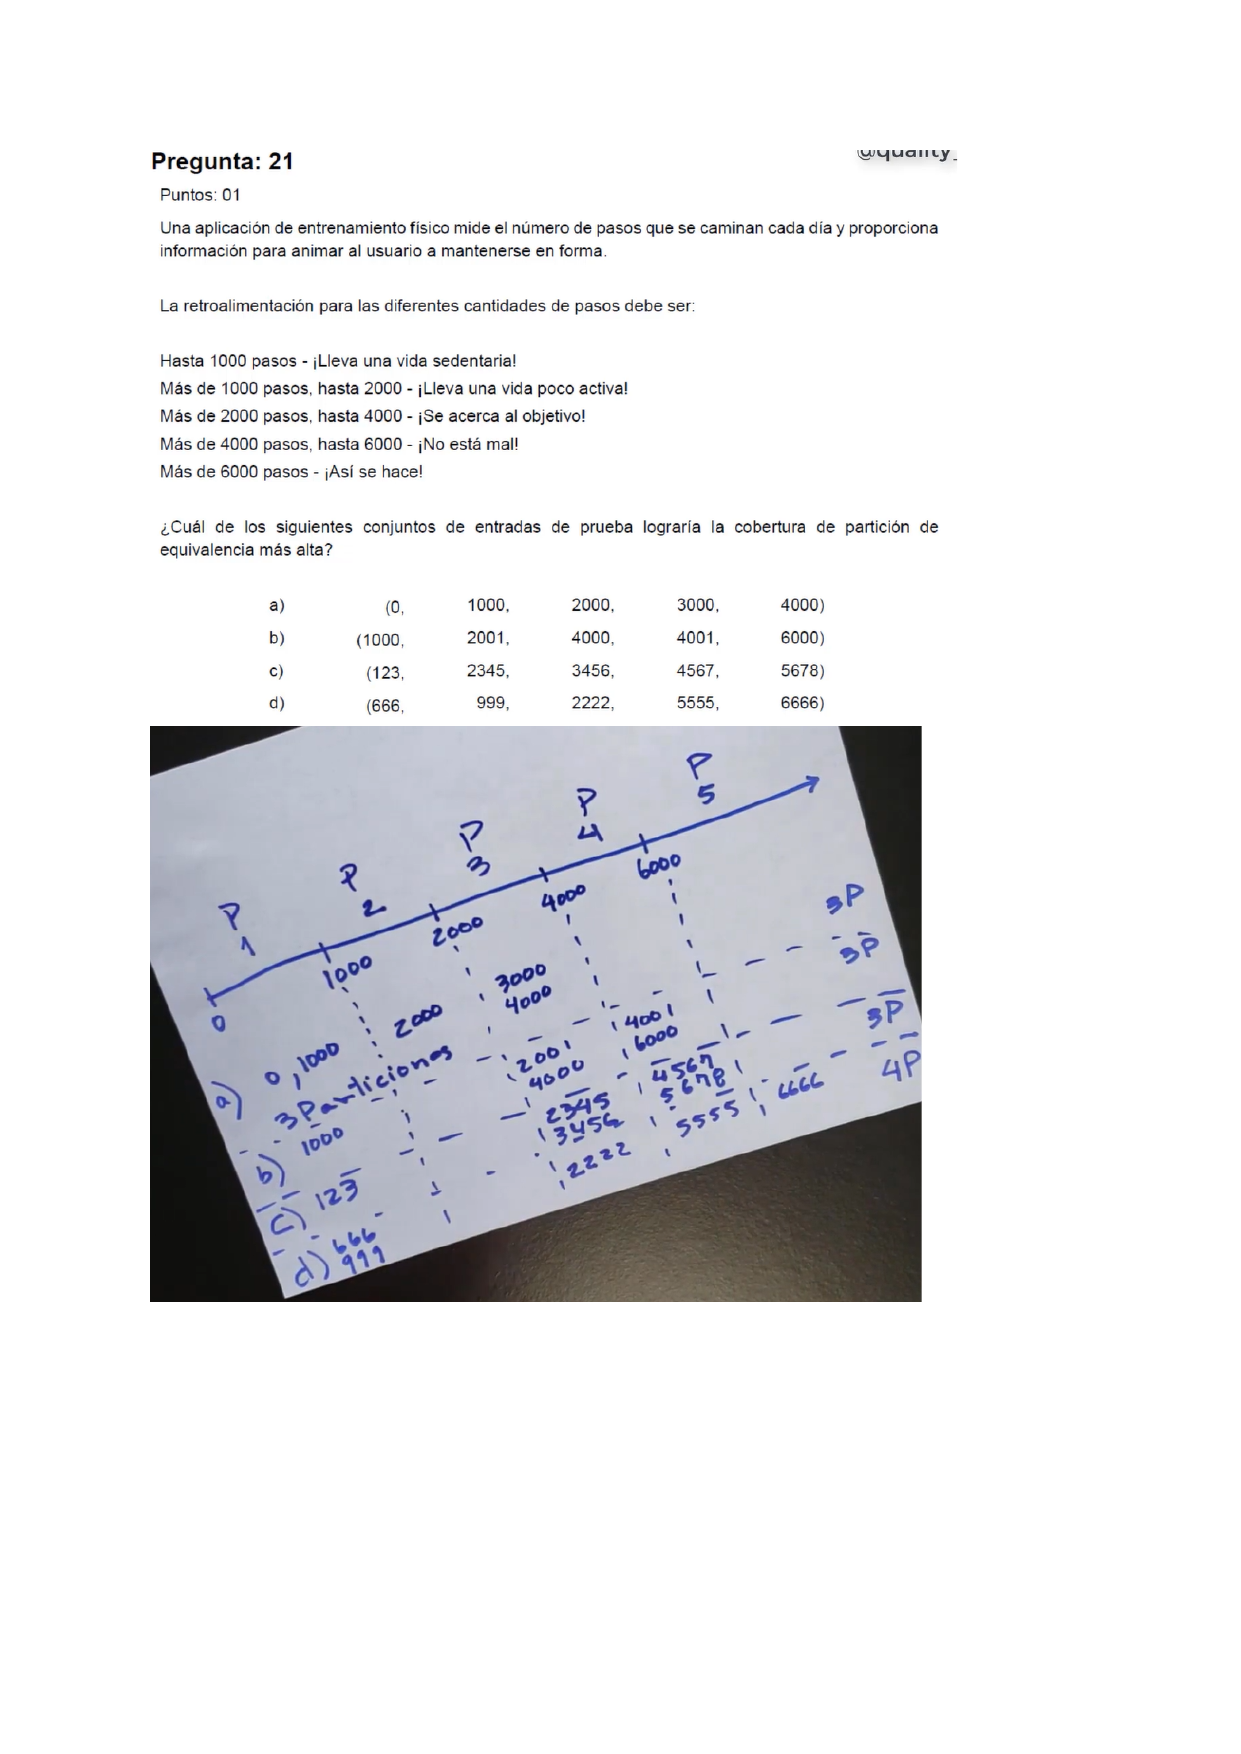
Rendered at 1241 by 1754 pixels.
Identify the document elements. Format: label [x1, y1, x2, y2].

picture [150, 726, 922, 1302]
picture [150, 150, 958, 723]
